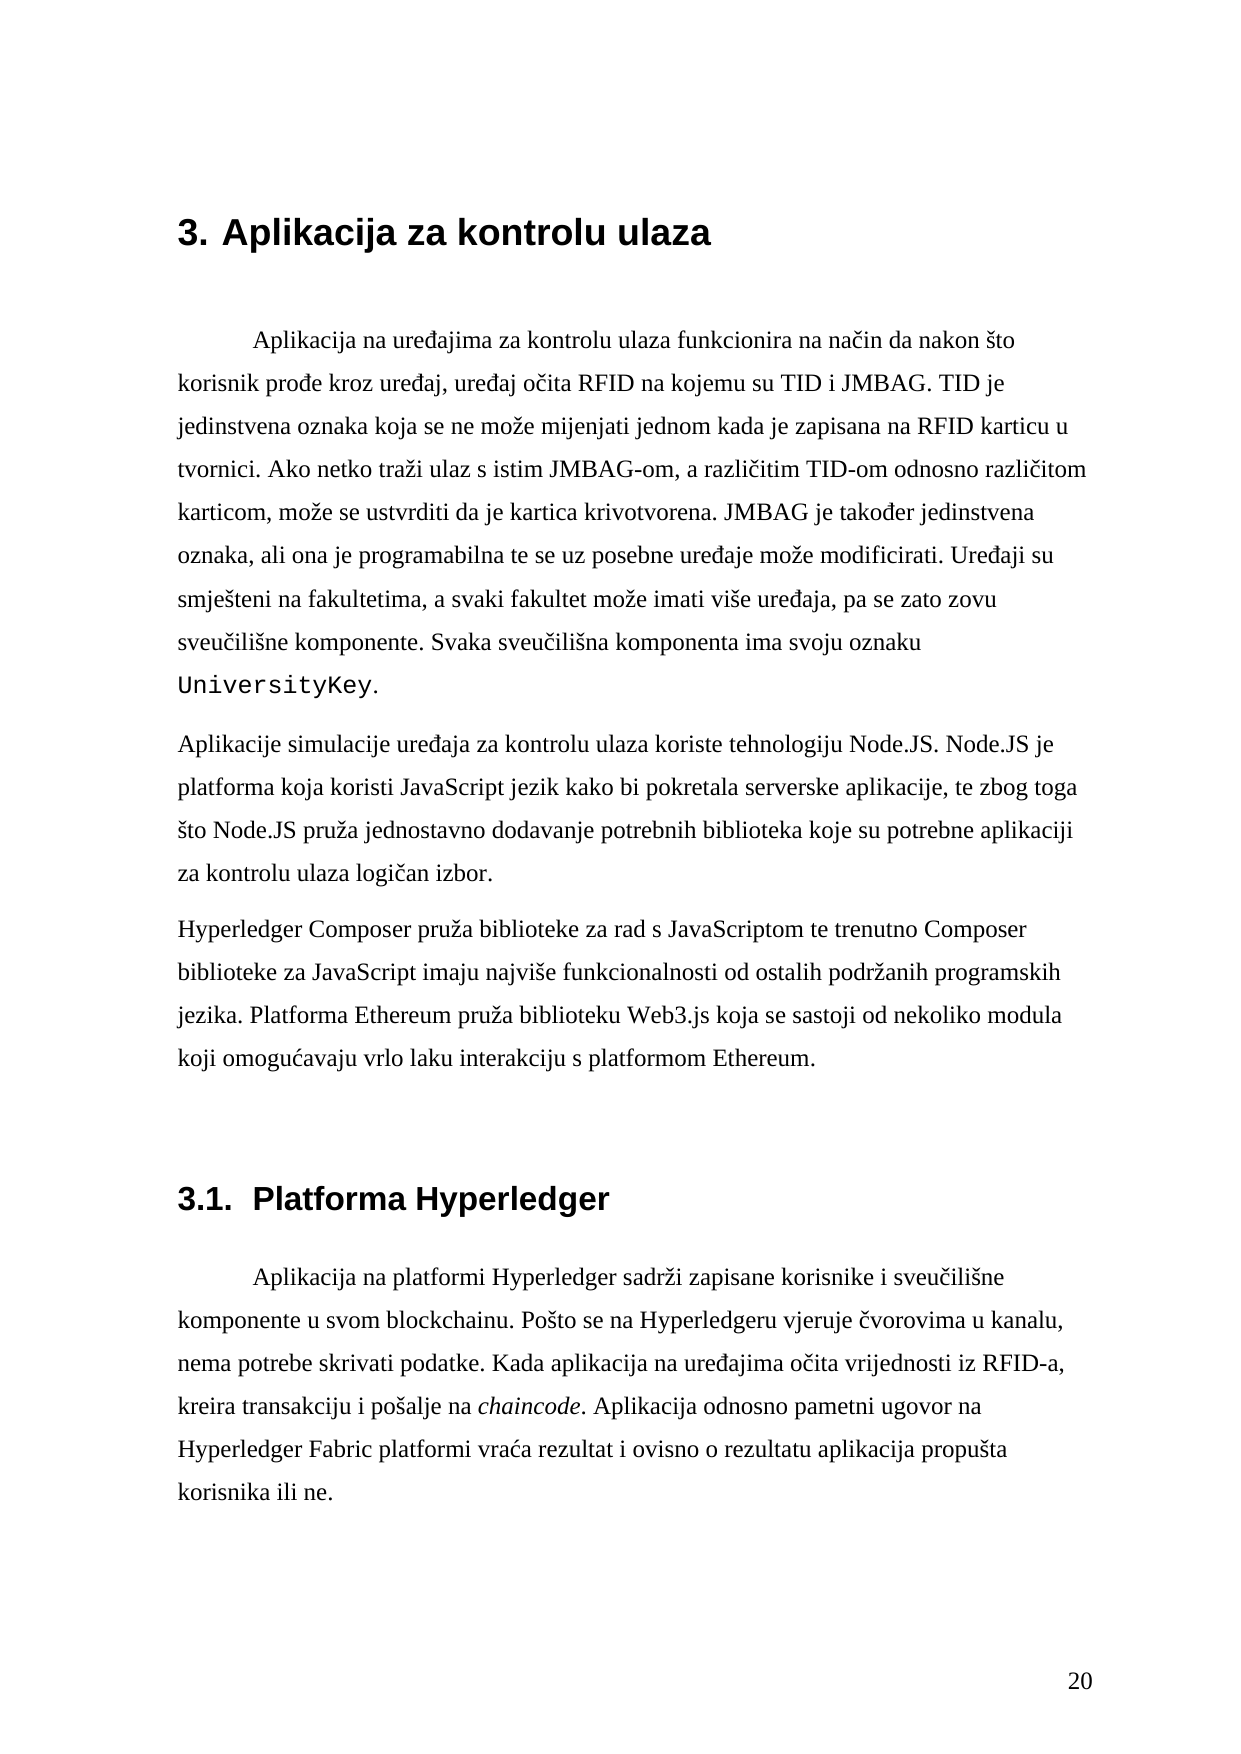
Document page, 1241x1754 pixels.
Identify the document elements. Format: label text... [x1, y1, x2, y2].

subtitle Aplikacija za kontrolu ulaza [177, 210, 1092, 253]
subtitle Platforma Hyperledger [177, 1179, 1092, 1218]
text Aplikacija na uređajima za kontrolu ulaza funkcionira na način da nakon što korisnik prođe kroz uređaj, uređaj očita RFID na kojemu su TID i JMBAG. TID je jedinstvena oznaka koja se ne može mijenjati jednom kada je zapisana na RFID karticu u tvornici. Ako netko traži ulaz s istim JMBAG-om, a različitim TID-om odnosno različitom karticom, može se ustvrditi da je kartica krivotvorena. JMBAG je također jedinstvena oznaka, ali ona je programabilna te se uz posebne uređaje može modificirati. Uređaji su smješteni na fakultetima, a svaki fakultet može imati više uređaja, pa se zato zovu sveučilišne komponente. Svaka sveučilišna komponenta ima svoju oznaku UniversityKey. [177, 325, 1092, 701]
text Hyperledger Composer pruža biblioteke za rad s JavaScriptom te trenutno Composer biblioteke za JavaScript imaju najviše funkcionalnosti od ostalih podržanih programskih jezika. Platforma Ethereum pruža biblioteku Web3.js koja se sastoji od nekoliko modula koji omogućavaju vrlo laku interakciju s platformom Ethereum. [177, 914, 1092, 1072]
text Aplikacije simulacije uređaja za kontrolu ulaza koriste tehnologiju Node.JS. Node.JS je platforma koja koristi JavaScript jezik kako bi pokretala serverske aplikacije, te zbog toga što Node.JS pruža jednostavno dodavanje potrebnih biblioteka koje su potrebne aplikaciji za kontrolu ulaza logičan izbor. [177, 729, 1092, 887]
text Aplikacija na platformi Hyperledger sadrži zapisane korisnike i sveučilišne komponente u svom blockchainu. Pošto se na Hyperledgeru vjeruje čvorovima u kanalu, nema potrebe skrivati podatke. Kada aplikacija na uređajima očita vrijednosti iz RFID-a, kreira transakciju i pošalje na chaincode. Aplikacija odnosno pametni ugovor na Hyperledger Fabric platformi vraća rezultat i ovisno o rezultatu aplikacija propušta korisnika ili ne. [177, 1262, 1092, 1506]
